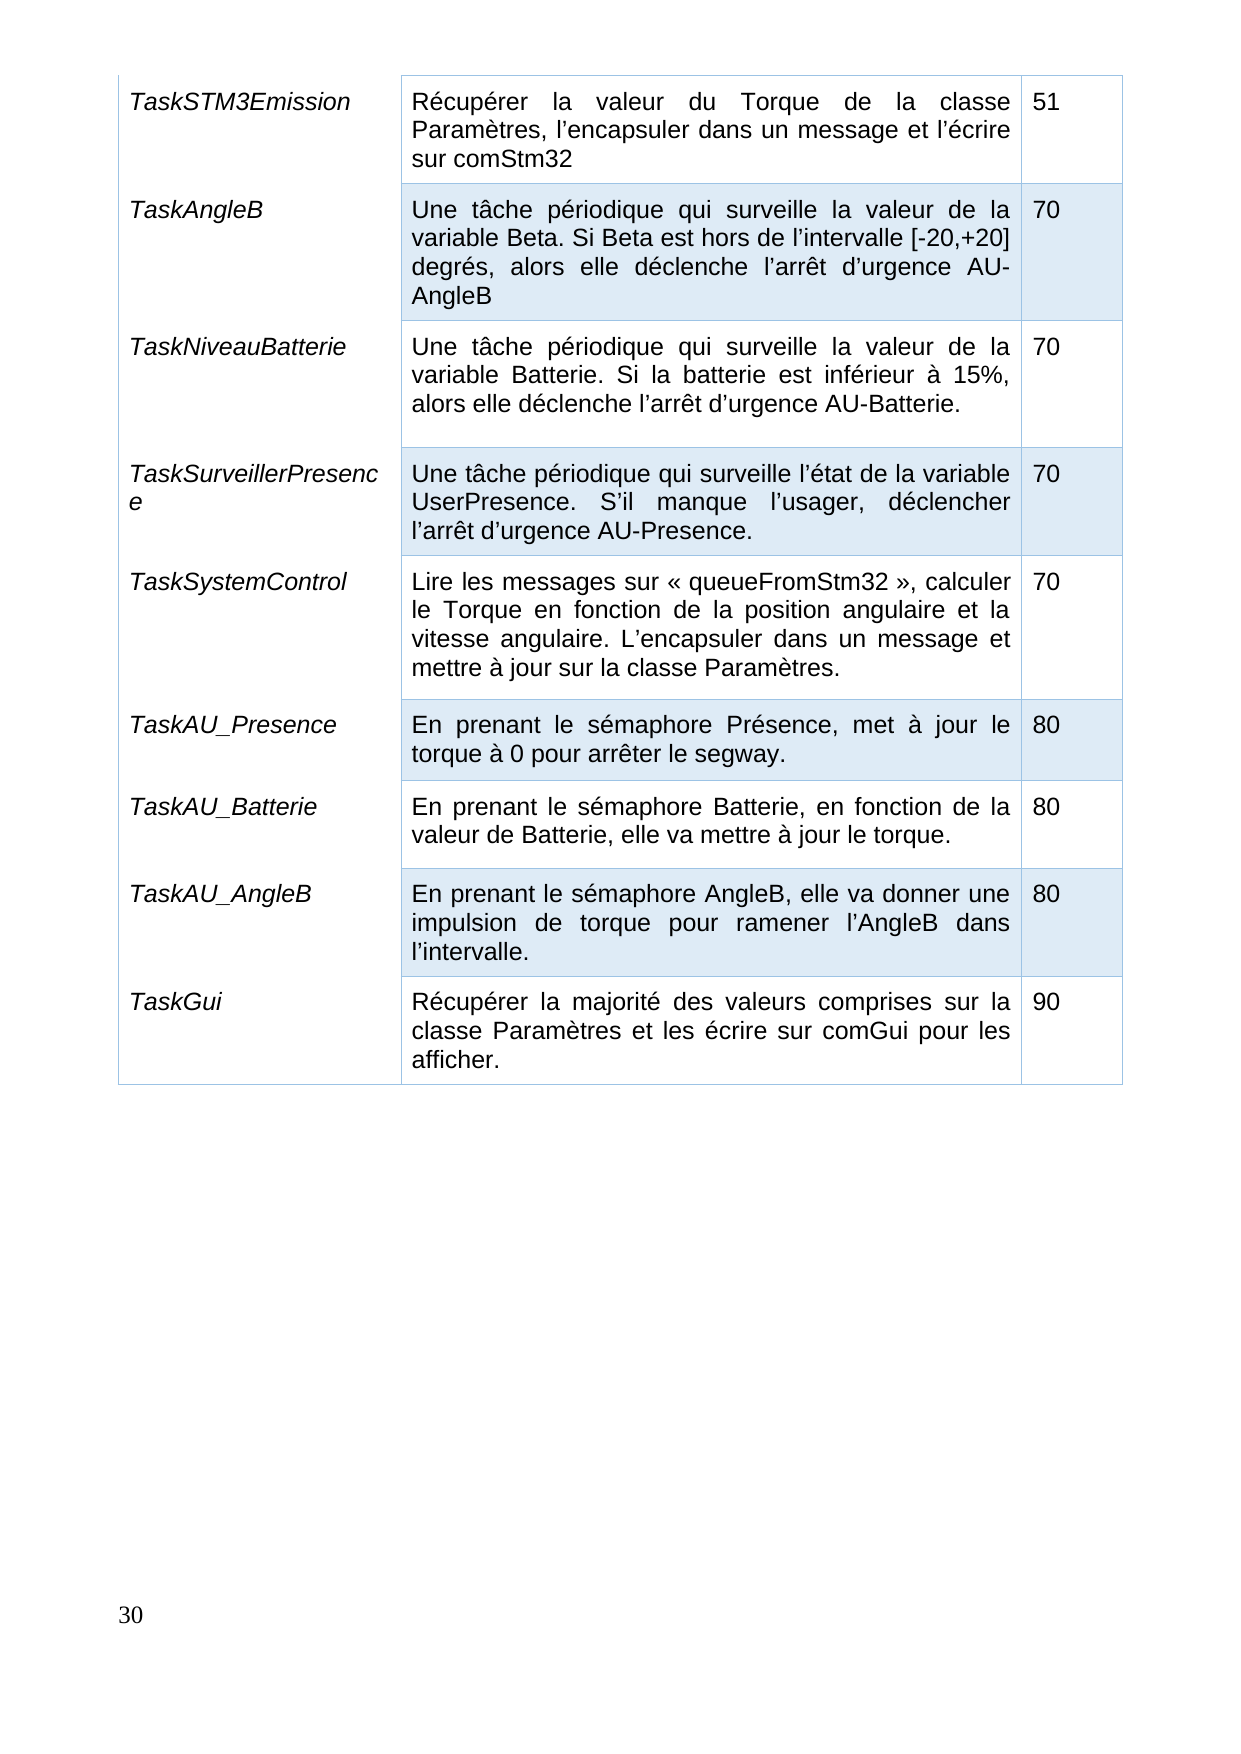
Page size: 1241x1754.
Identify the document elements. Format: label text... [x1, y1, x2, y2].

table_cell 70 [1022, 556, 1122, 699]
table_cell Une tâche périodique qui surveille la valeur de la variable Batterie. Si la batterie est inférieur à 15%, alors elle déclenche l’arrêt d’urgence AU-Batterie. [402, 321, 1021, 447]
table_cell TaskSTM3Emission [119, 75, 401, 183]
table_cell 80 [1022, 781, 1122, 868]
table_cell 90 [1022, 977, 1122, 1084]
table_cell 70 [1022, 184, 1122, 320]
table_cell Une tâche périodique qui surveille la valeur de la variable Beta. Si Beta est hors de l’intervalle [-20,+20] degrés, alors elle déclenche l’arrêt d’urgence AU-AngleB [402, 184, 1021, 320]
table_cell TaskSurveillerPresence [119, 447, 401, 555]
table_cell En prenant le sémaphore Présence, met à jour le torque à 0 pour arrêter le segway. [402, 700, 1021, 780]
table_cell Lire les messages sur « queueFromStm32 », calculer le Torque en fonction de la position angulaire et la vitesse angulaire. L’encapsuler dans un message et mettre à jour sur la classe Paramètres. [402, 556, 1021, 699]
table_cell 80 [1022, 700, 1122, 780]
table_cell En prenant le sémaphore AngleB, elle va donner une impulsion de torque pour ramener l’AngleB dans l’intervalle. [402, 869, 1021, 976]
table_cell TaskAU_Batterie [119, 780, 401, 868]
table_cell 70 [1022, 321, 1122, 447]
table_cell TaskGui [119, 976, 401, 1084]
table_cell Récupérer la majorité des valeurs comprises sur la classe Paramètres et les écrire sur comGui pour les afficher. [402, 977, 1021, 1084]
table_cell Une tâche périodique qui surveille l’état de la variable UserPresence. S’il manque l’usager, déclencher l’arrêt d’urgence AU-Presence. [402, 448, 1021, 555]
table_cell TaskSystemControl [119, 555, 401, 699]
table_cell TaskAngleB [119, 183, 401, 320]
table_cell 51 [1022, 76, 1122, 183]
table_cell TaskAU_AngleB [119, 868, 401, 976]
table_cell TaskNiveauBatterie [119, 320, 401, 447]
table_cell En prenant le sémaphore Batterie, en fonction de la valeur de Batterie, elle va mettre à jour le torque. [402, 781, 1021, 868]
table_cell TaskAU_Presence [119, 699, 401, 780]
table_cell Récupérer la valeur du Torque de la classe Paramètres, l’encapsuler dans un message et l’écrire sur comStm32 [402, 76, 1021, 183]
table_cell 70 [1022, 448, 1122, 555]
table_cell 80 [1022, 869, 1122, 976]
